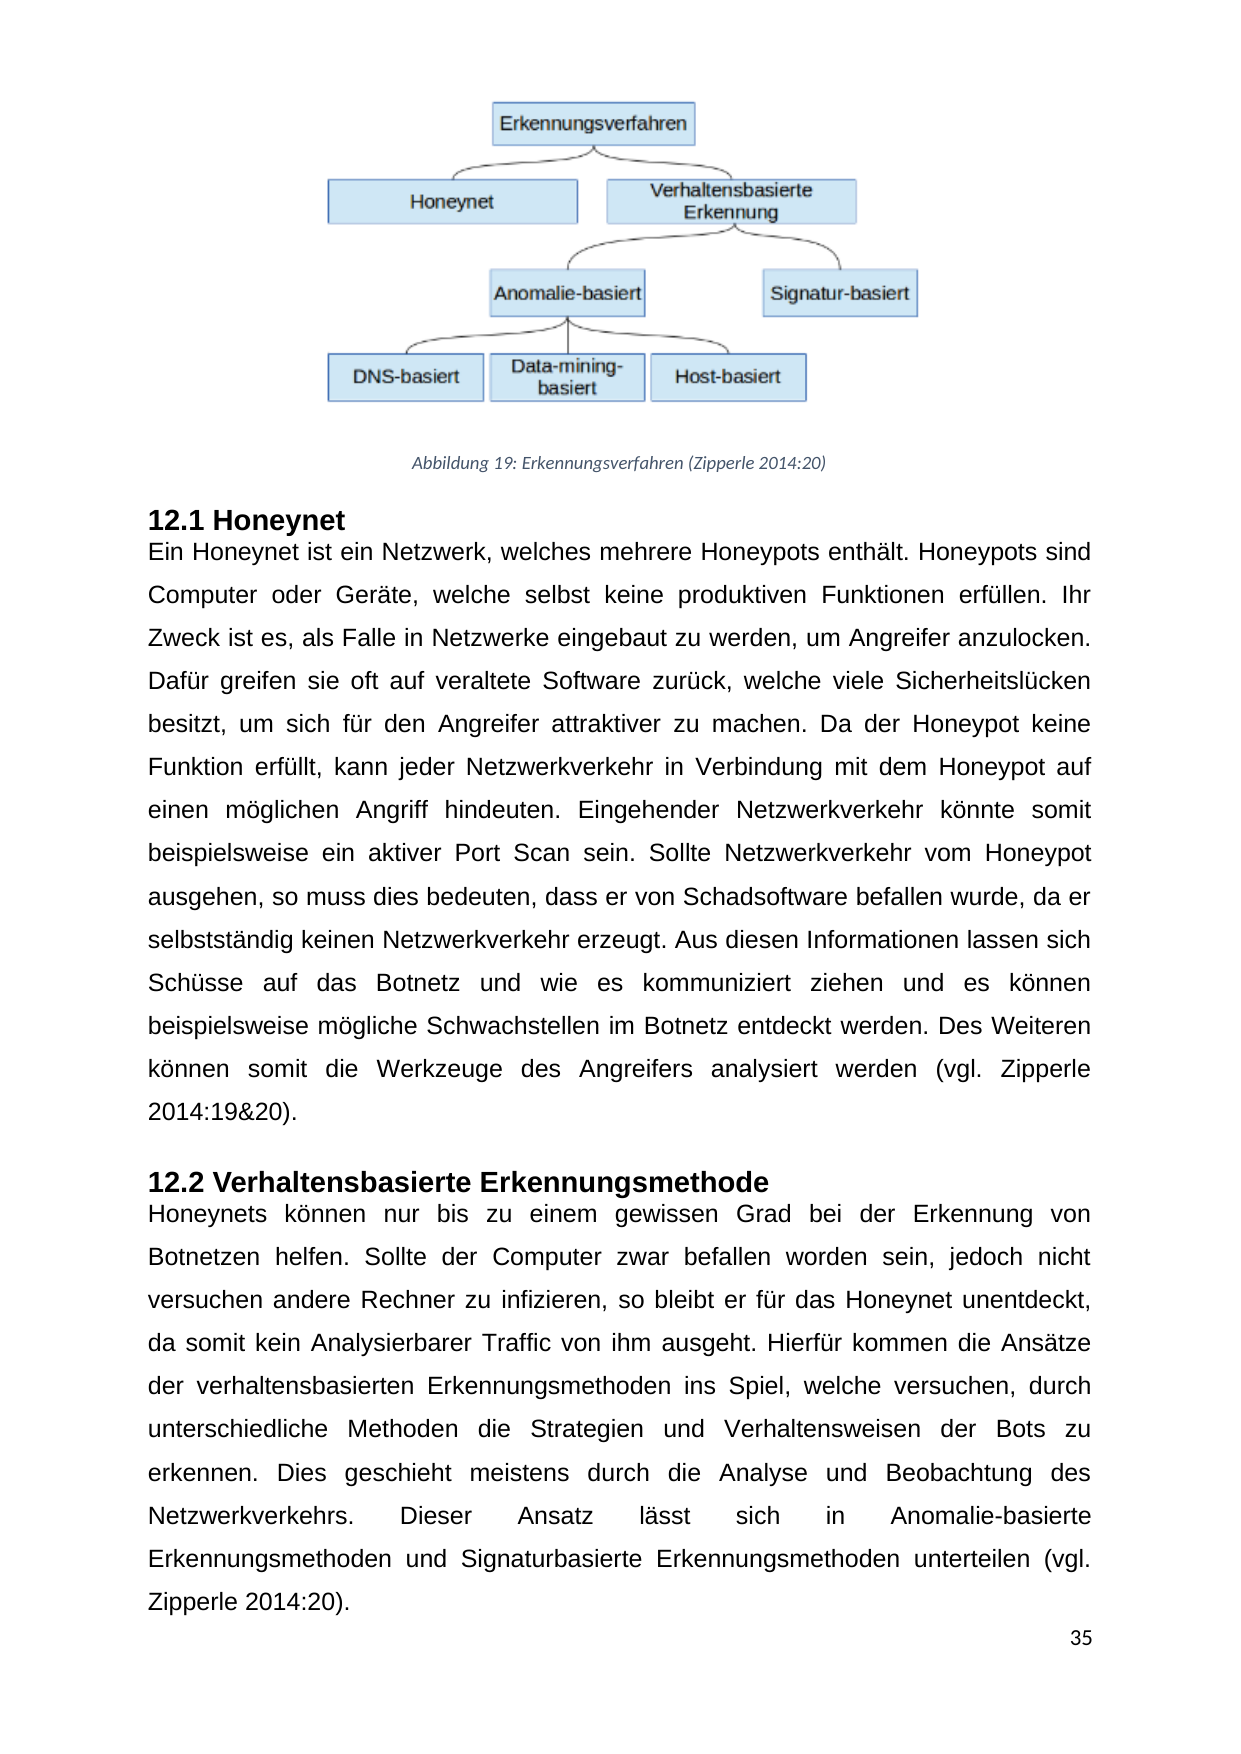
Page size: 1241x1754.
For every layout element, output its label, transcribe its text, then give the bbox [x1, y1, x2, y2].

text Abbildung 19: Erkennungsverfahren (Zipperle 2014:20) [148, 451, 1093, 474]
subtitle 12.1 Honeynet [148, 503, 1093, 537]
subtitle 12.2 Verhaltensbasierte Erkennungsmethode [148, 1165, 1093, 1199]
text Ein Honeynet ist ein Netzwerk, welches mehrere Honeypots enthält. Honeypots sind Computer oder Geräte, welche selbst keine produktiven Funktionen erfüllen. Ihr Zweck ist es, als Falle in Netzwerke eingebaut zu werden, um Angreifer anzulocken. Dafür greifen sie oft auf veraltete Software zurück, welche viele Sicherheitslücken besitzt, um sich für den Angreifer attraktiver zu machen. Da der Honeypot keine Funktion erfüllt, kann jeder Netzwerkverkehr in Verbindung mit dem Honeypot auf einen möglichen Angriff hindeuten. Eingehender Netzwerkverkehr könnte somit beispielsweise ein aktiver Port Scan sein. Sollte Netzwerkverkehr vom Honeypot ausgehen, so muss dies bedeuten, dass er von Schadsoftware befallen wurde, da er selbstständig keinen Netzwerkverkehr erzeugt. Aus diesen Informationen lassen sich Schüsse auf das Botnetz und wie es kommuniziert ziehen und es können beispielsweise mögliche Schwachstellen im Botnetz entdeckt werden. Des Weiteren können somit die Werkzeuge des Angreifers analysiert werden (vgl. Zipperle 2014:19&20). [148, 537, 1093, 1126]
text Honeynets können nur bis zu einem gewissen Grad bei der Erkennung von Botnetzen helfen. Sollte der Computer zwar befallen worden sein, jedoch nicht versuchen andere Rechner zu infizieren, so bleibt er für das Honeynet unentdeckt, da somit kein Analysierbarer Traffic von ihm ausgeht. Hierfür kommen die Ansätze der verhaltensbasierten Erkennungsmethoden ins Spiel, welche versuchen, durch unterschiedliche Methoden die Strategien und Verhaltensweisen der Bots zu erkennen. Dies geschieht meistens durch die Analyse und Beobachtung des Netzwerkverkehrs. Dieser Ansatz lässt sich in Anomalie-basierte Erkennungsmethoden und Signaturbasierte Erkennungsmethoden unterteilen (vgl. Zipperle 2014:20). [148, 1199, 1093, 1616]
